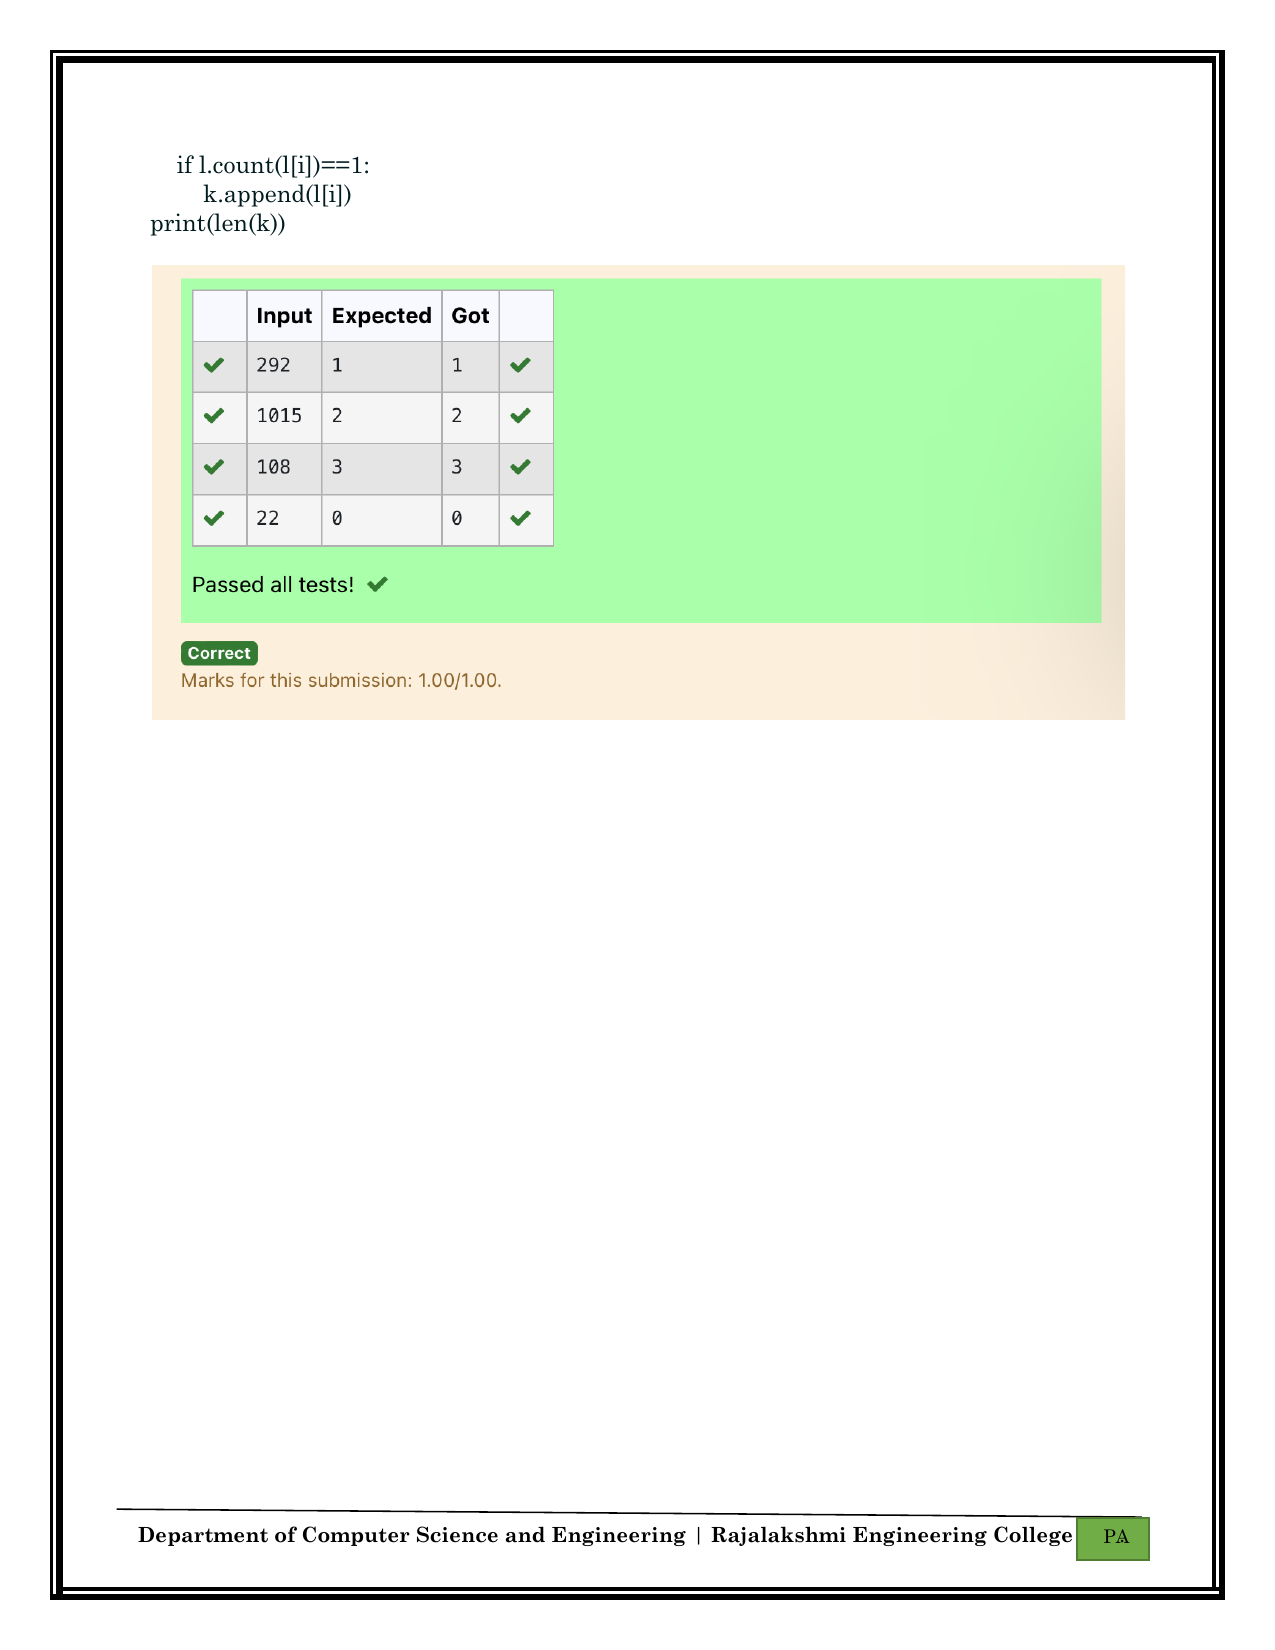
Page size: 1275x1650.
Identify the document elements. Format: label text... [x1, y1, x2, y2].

text k.append(l[i]) [150, 179, 1125, 208]
text if l.count(l[i])==1: [150, 150, 1125, 179]
picture [150, 265, 1125, 720]
text print(len(k)) [150, 208, 1125, 237]
